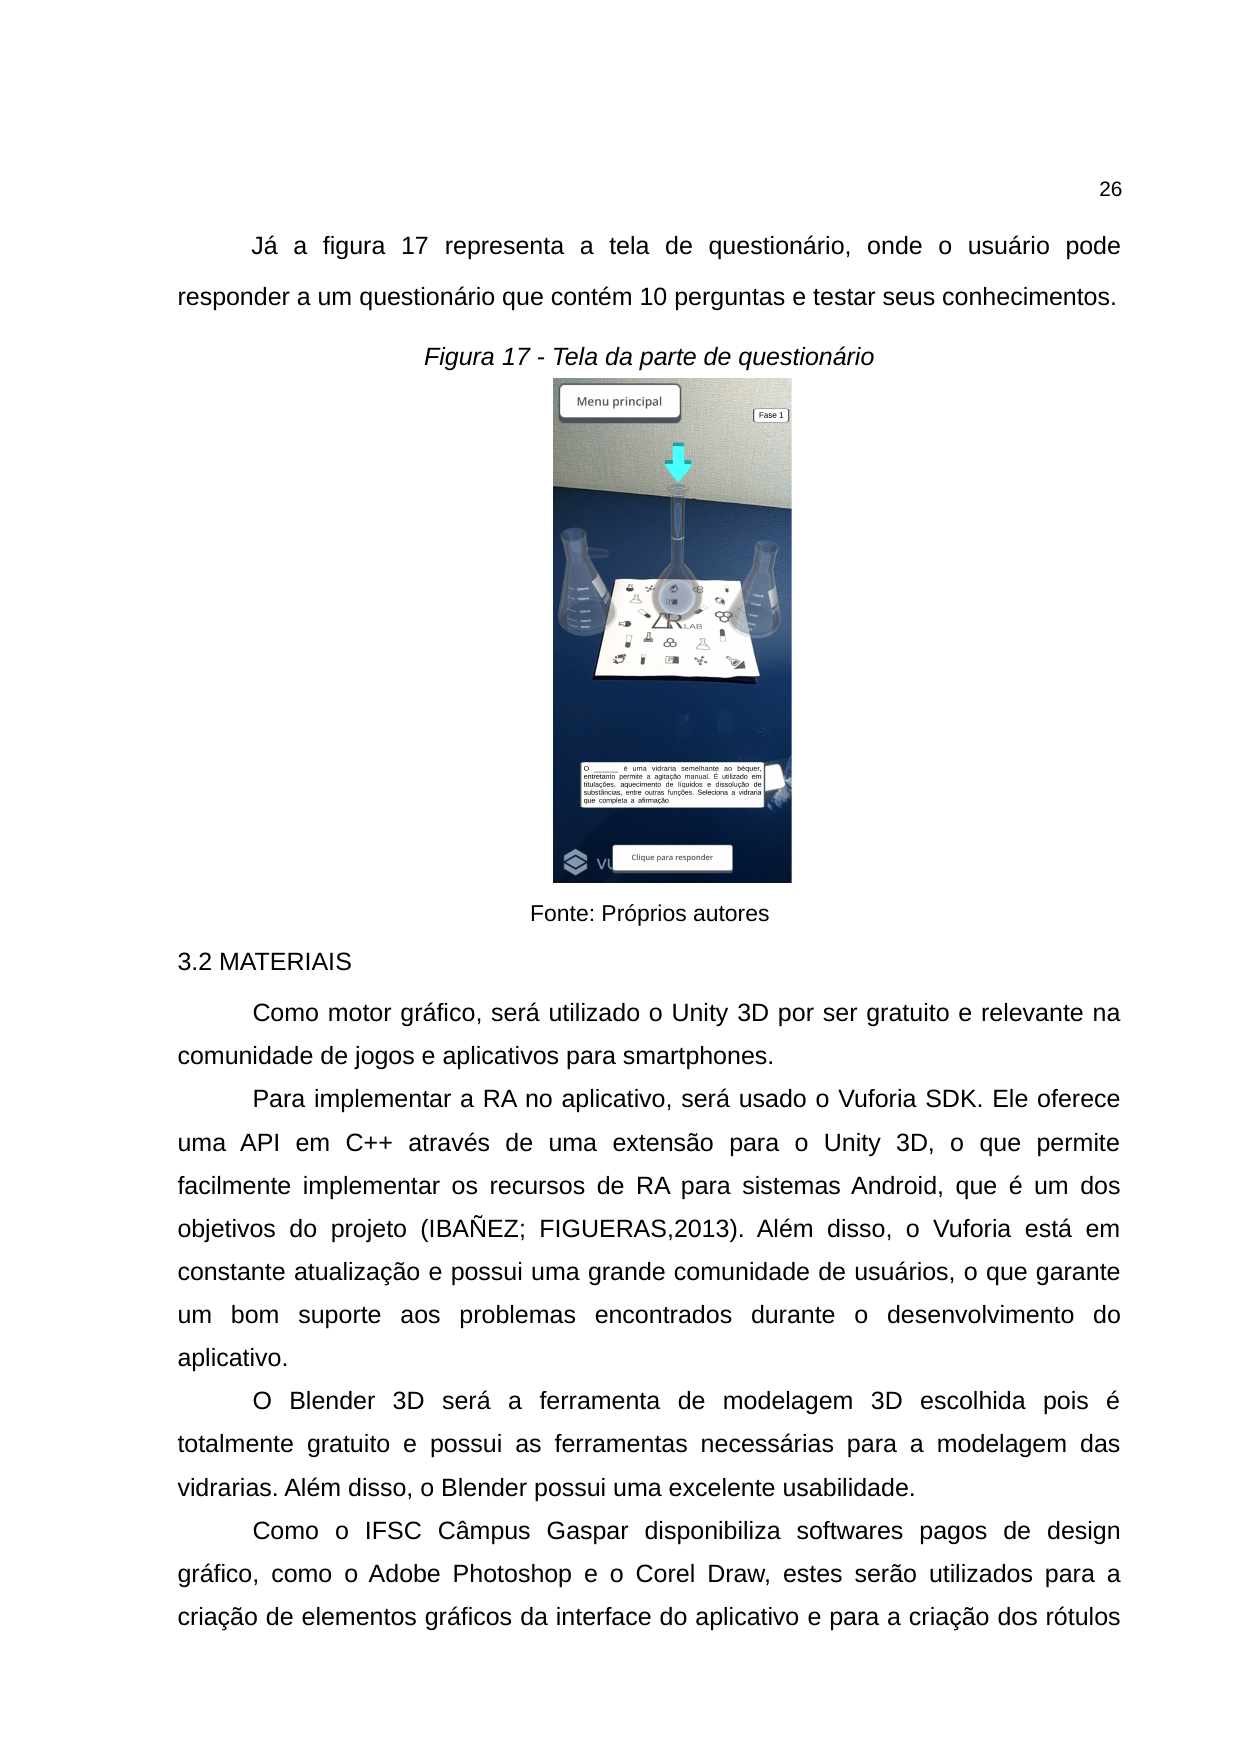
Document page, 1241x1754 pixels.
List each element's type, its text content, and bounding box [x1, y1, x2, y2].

text O Blender 3D será a ferramenta de modelagem 3D escolhida pois é totalmente gratuito e possui as ferramentas necessárias para a modelagem das vidrarias. Além disso, o Blender possui uma excelente usabilidade. [177, 1386, 1122, 1501]
text Figura 17 - Tela da parte de questionário [424, 342, 921, 371]
text Fonte: Próprios autores [177, 899, 1122, 926]
text Como o IFSC Câmpus Gaspar disponibiliza softwares pagos de design gráfico, como o Adobe Photoshop e o Corel Draw, estes serão utilizados para a criação de elementos gráficos da interface do aplicativo e para a criação dos rótulos [177, 1516, 1122, 1631]
text Já a figura 17 representa a tela de questionário, onde o usuário pode responder a um questionário que contém 10 perguntas e testar seus conhecimentos. [177, 231, 1122, 311]
text Para implementar a RA no aplicativo, será usado o Vuforia SDK. Ele oferece uma API em C++ através de uma extensão para o Unity 3D, o que permite facilmente implementar os recursos de RA para sistemas Android, que é um dos objetivos do projeto (IBAÑEZ; FIGUERAS,2013). Além disso, o Vuforia está em constante atualização e possui uma grande comunidade de usuários, o que garante um bom suporte aos problemas encontrados durante o desenvolvimento do aplicativo. [177, 1084, 1122, 1372]
picture [553, 378, 792, 883]
text 3.2 MATERIAIS [177, 947, 1122, 975]
text Como motor gráfico, será utilizado o Unity 3D por ser gratuito e relevante na comunidade de jogos e aplicativos para smartphones. [177, 998, 1122, 1070]
